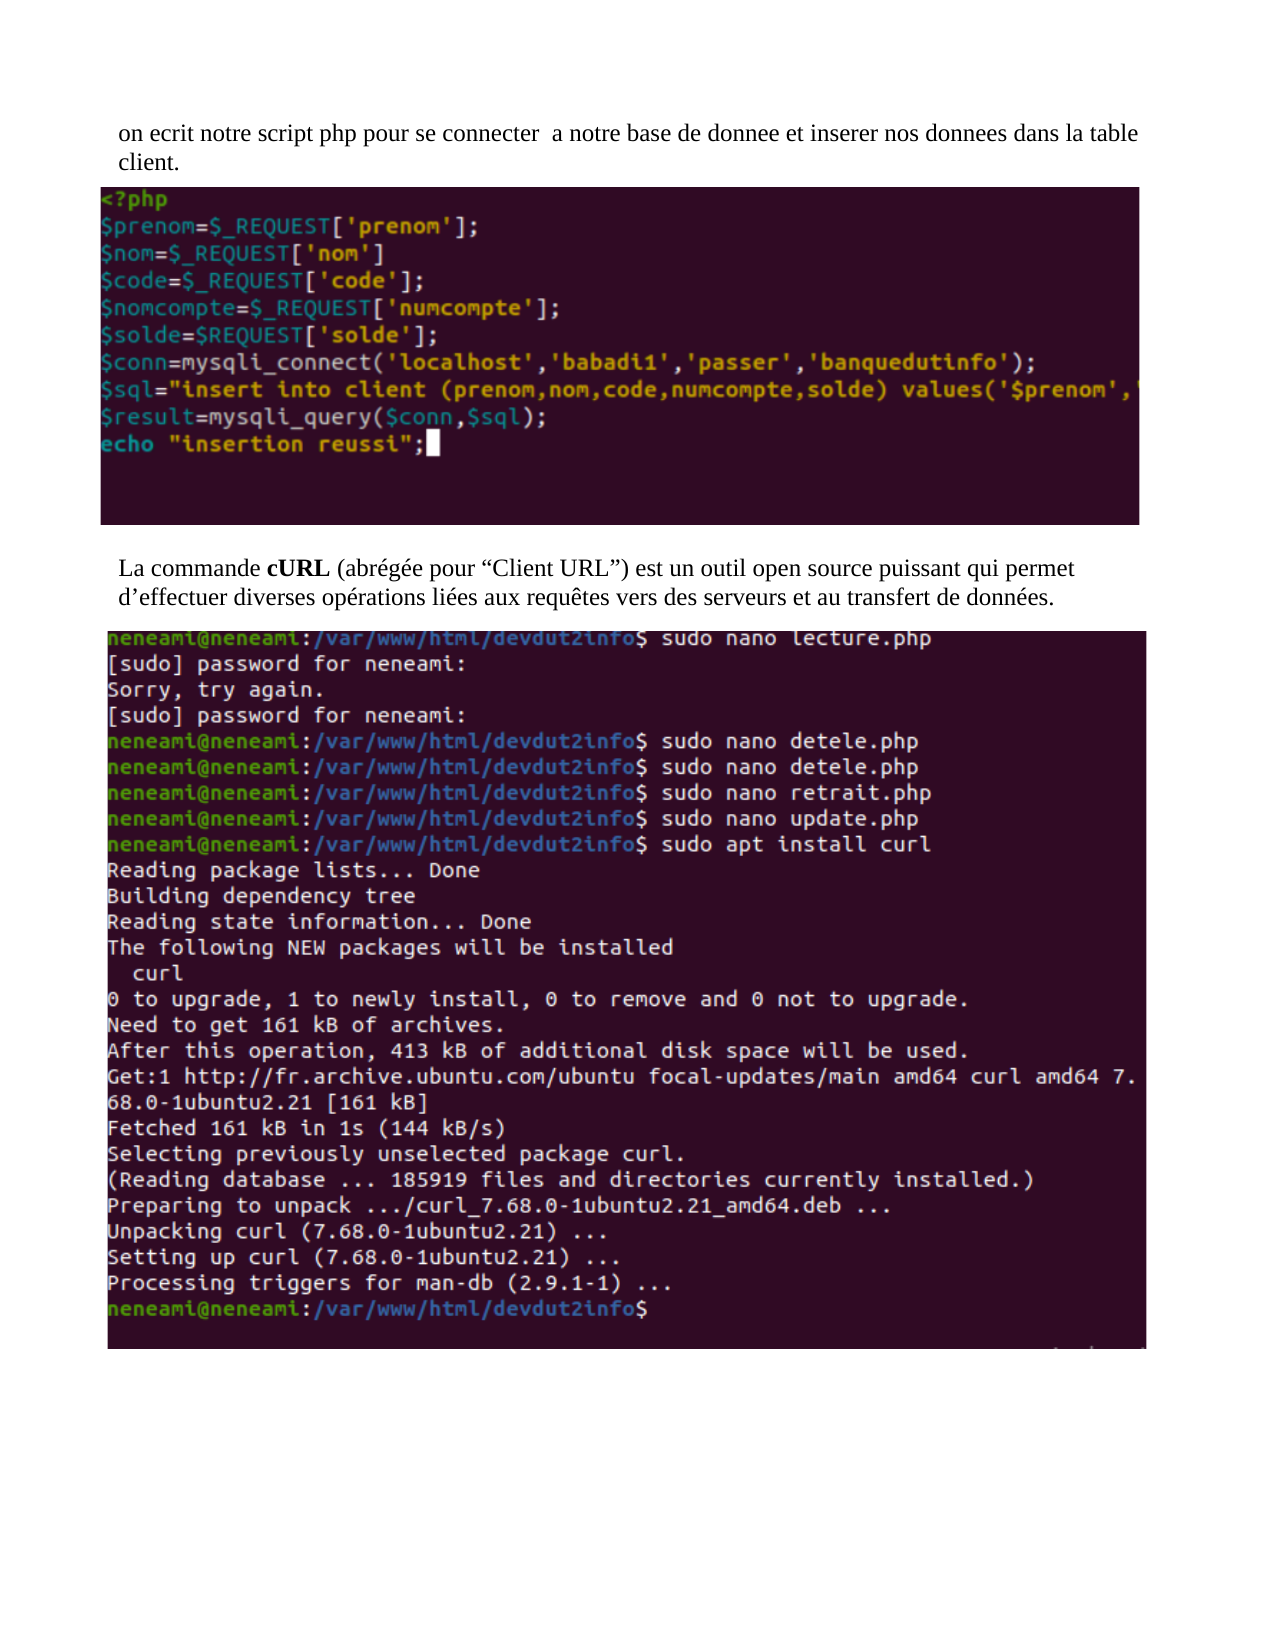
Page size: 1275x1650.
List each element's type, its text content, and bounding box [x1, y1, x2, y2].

text on ecrit notre script php pour se connecter a notre base de donnee et inserer nos donnees dans la table client. [118, 118, 1157, 176]
picture [107, 631, 1147, 1349]
text La commande cURL (abrégée pour “Client URL”) est un outil open source puissant qui permet d’effectuer diverses opérations liées aux requêtes vers des serveurs et au transfert de données. [118, 553, 1157, 611]
picture [100, 187, 1140, 525]
